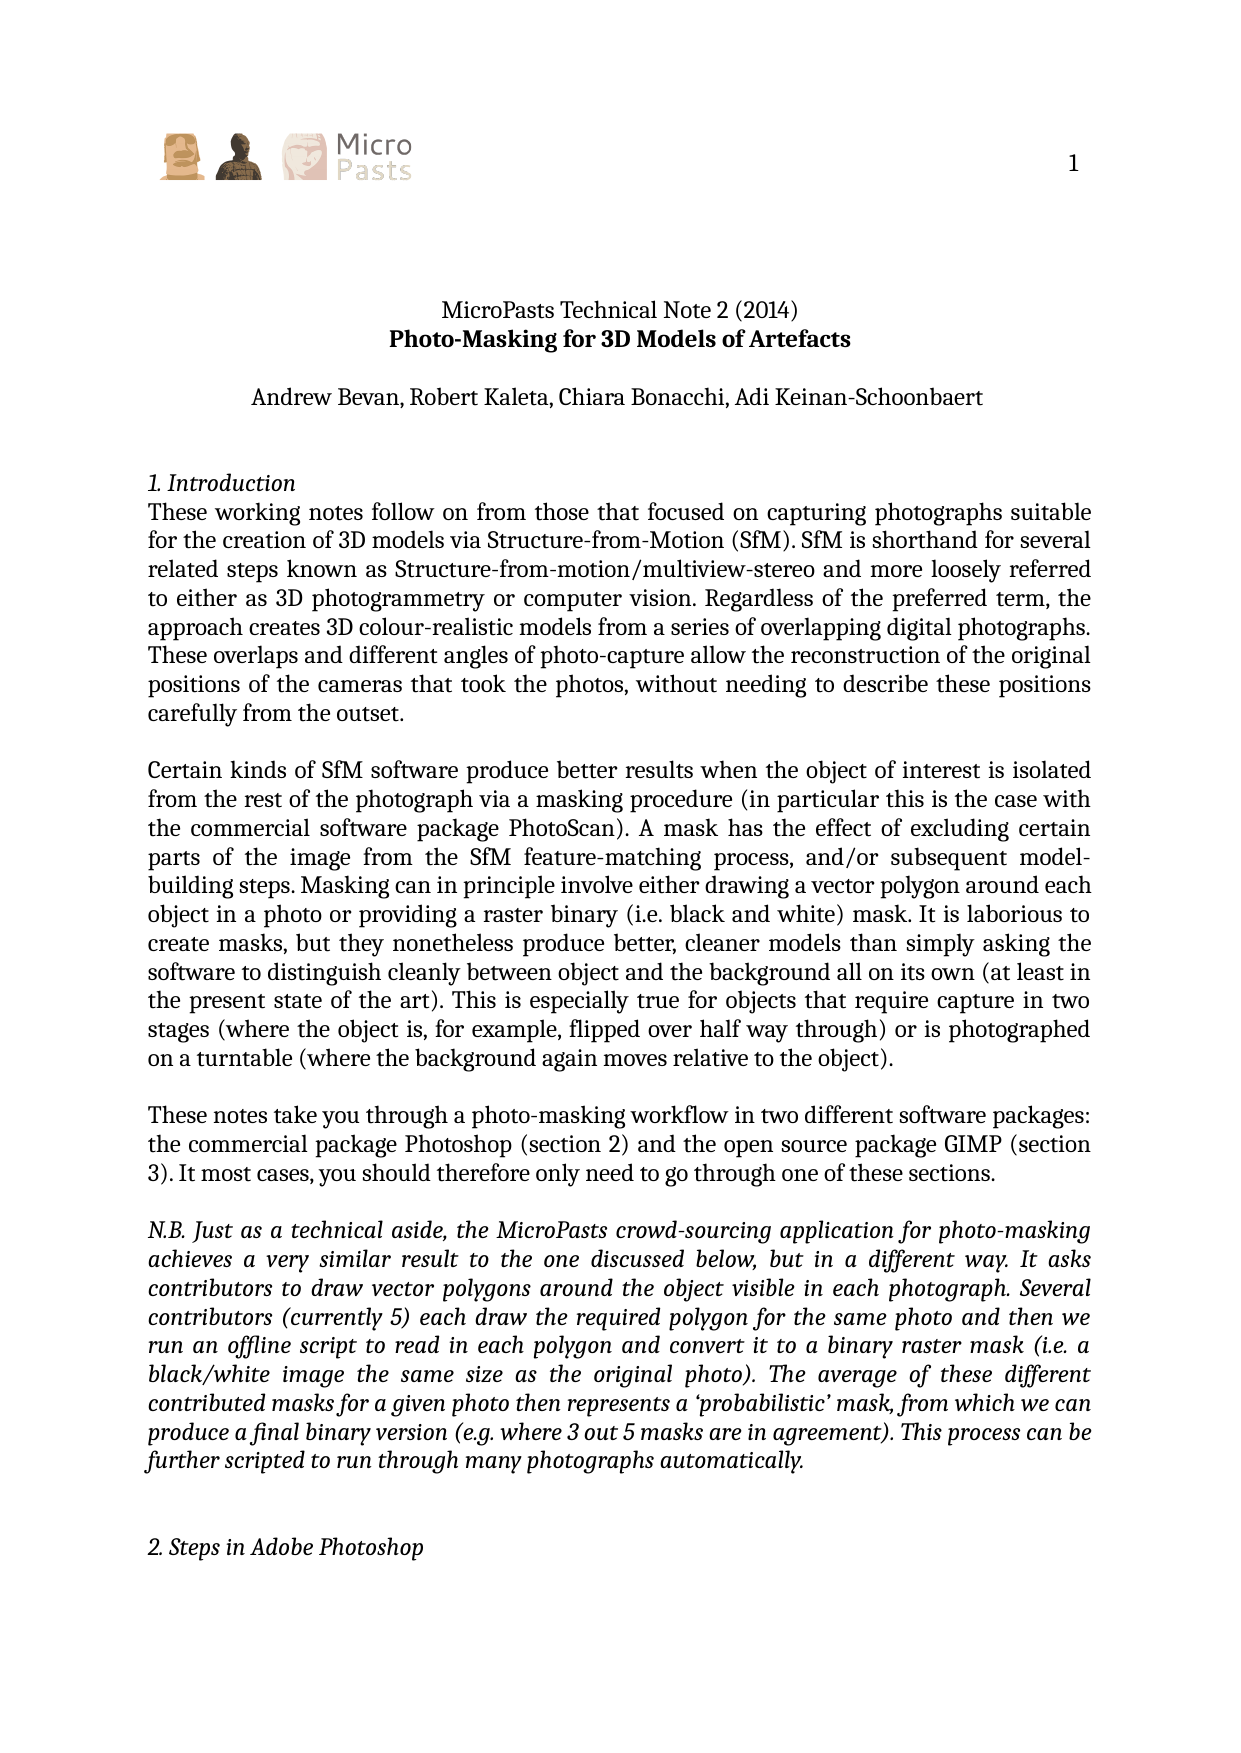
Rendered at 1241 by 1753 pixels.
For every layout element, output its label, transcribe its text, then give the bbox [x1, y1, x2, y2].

text N.B. Just as a technical aside, the MicroPasts crowd-sourcing application for photo-masking achieves a very similar result to the one discussed below, but in a different way. It asks contributors to draw vector polygons around the object visible in each photograph. Several contributors (currently 5) each draw the required polygon for the same photo and then we run an offline script to read in each polygon and convert it to a binary raster mask (i.e. a black/white image the same size as the original photo). The average of these different contributed masks for a given photo then represents a ‘probabilistic’ mask, from which we can produce a final binary version (e.g. where 3 out 5 masks are in agreement). This process can be further scripted to run through many photographs automatically. [148, 1216, 1092, 1475]
text MicroPasts Technical Note 2 (2014) [148, 296, 1092, 325]
text 2. Steps in Adobe Photoshop [148, 1533, 1092, 1561]
text 1. Introduction [148, 469, 1092, 498]
text Andrew Bevan, Robert Kaleta, Chiara Bonacchi, Adi Keinan-Schoonbaert [148, 383, 1092, 411]
text These working notes follow on from those that focused on capturing photographs suitable for the creation of 3D models via Structure-from-Motion (SfM). SfM is shorthand for several related steps known as Structure-from-motion/multiview-stereo and more loosely referred to either as 3D photogrammetry or computer vision. Regardless of the preferred term, the approach creates 3D colour-realistic models from a series of overlapping digital photographs. These overlaps and different angles of photo-capture allow the reconstruction of the original positions of the cameras that took the photos, without needing to describe these positions carefully from the outset. [148, 498, 1092, 728]
text Certain kinds of SfM software produce better results when the object of interest is isolated from the rest of the photograph via a masking procedure (in particular this is the case with the commercial software package PhotoScan). A mask has the effect of excluding certain parts of the image from the SfM feature-matching process, and/or subsequent model-building steps. Masking can in principle involve either drawing a vector polygon around each object in a photo or providing a raster binary (i.e. black and white) mask. It is laborious to create masks, but they nonetheless produce better, cleaner models than simply asking the software to distinguish cleanly between object and the background all on its own (at least in the present state of the art). This is especially true for objects that require capture in two stages (where the object is, for example, flipped over half way through) or is photographed on a turntable (where the background again moves relative to the object). [148, 756, 1092, 1073]
text Photo-Masking for 3D Models of Artefacts [148, 325, 1092, 354]
text These notes take you through a photo-masking workflow in two different software packages: the commercial package Photoshop (section 2) and the open source package GIMP (section 3). It most cases, you should therefore only need to go through one of these sections. [148, 1101, 1092, 1188]
picture [147, 131, 423, 182]
